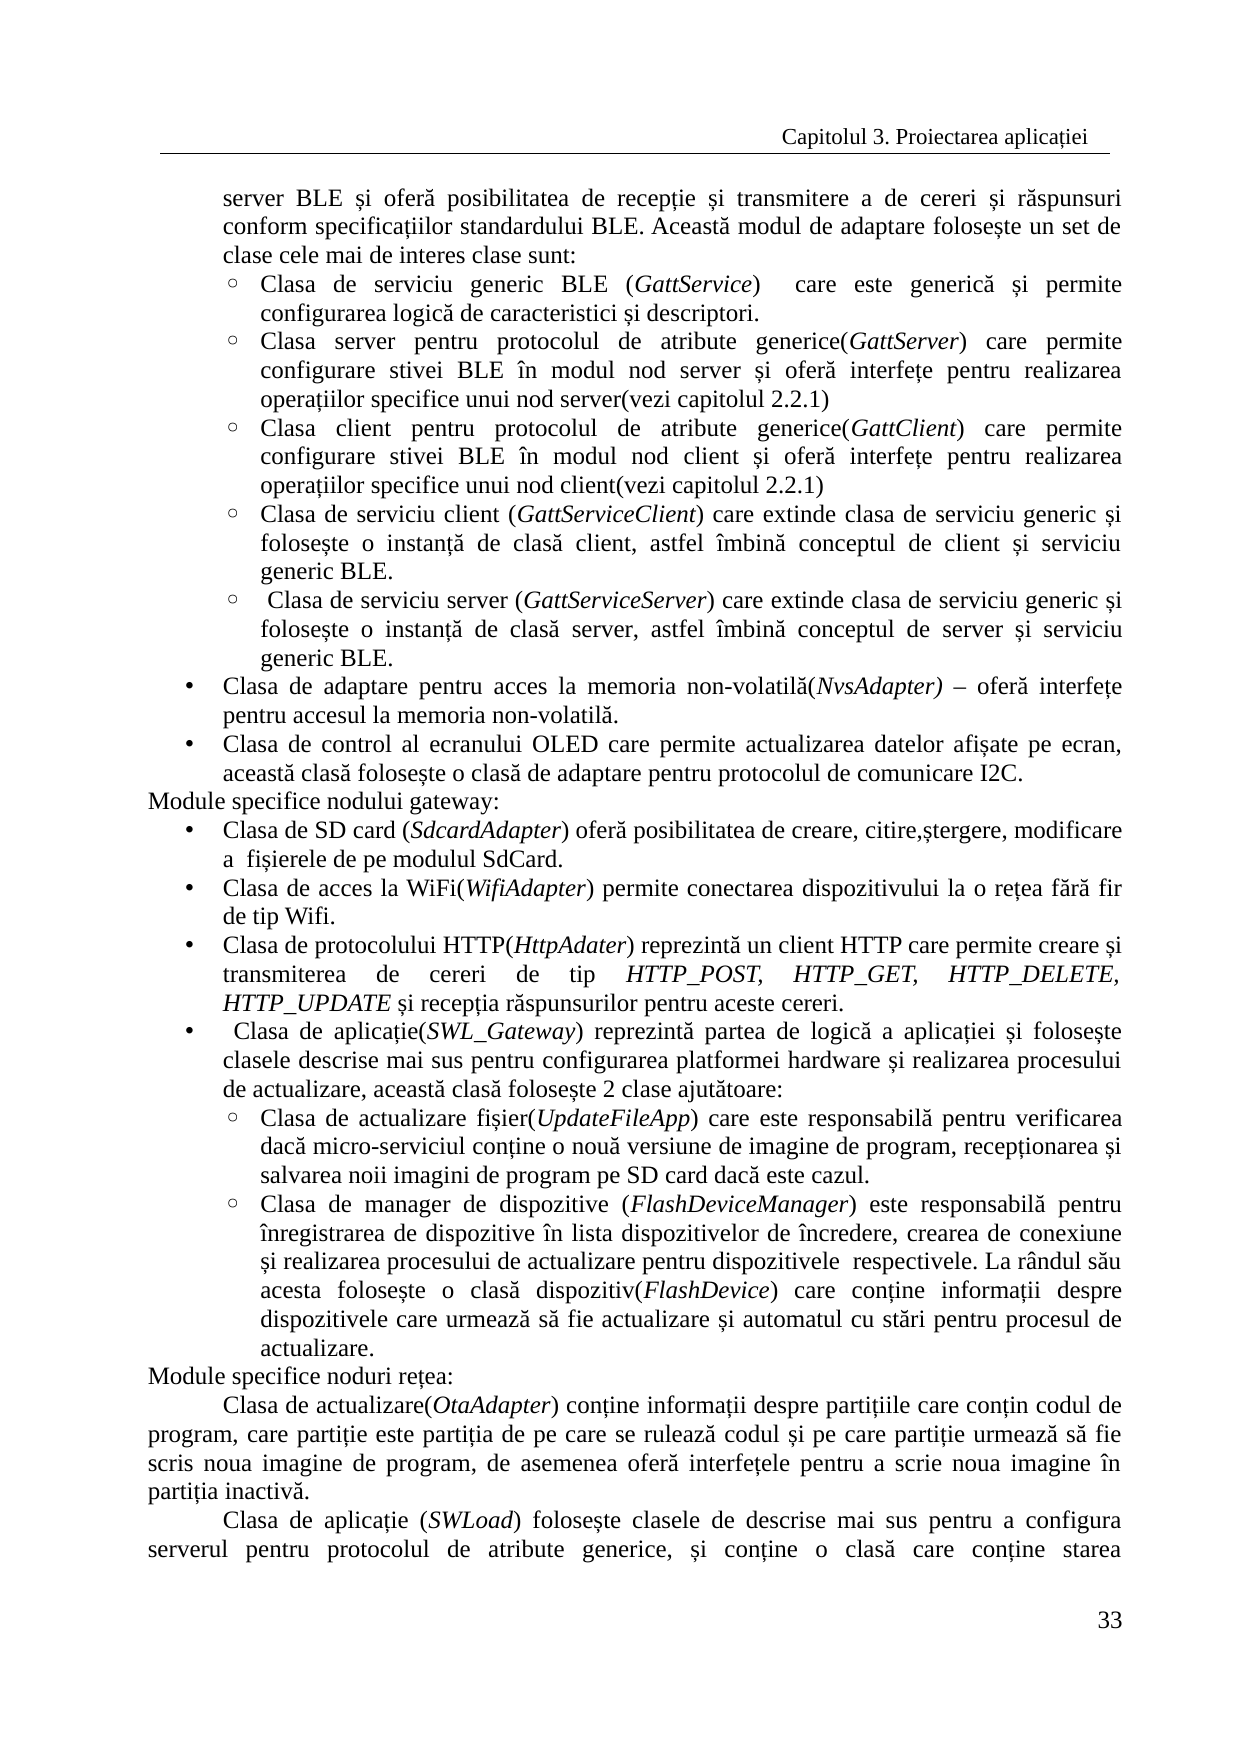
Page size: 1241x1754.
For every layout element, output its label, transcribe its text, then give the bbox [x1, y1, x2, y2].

list Clasa server pentru protocolul de atribute generice(GattServer) care permite configurare stivei BLE în modul nod server și oferă interfețe pentru realizarea operațiilor specifice unui nod server(vezi capitolul 2.2.1) [223, 326, 1122, 413]
list Clasa de serviciu server (GattServiceServer) care extinde clasa de serviciu generic și folosește o instanță de clasă server, astfel îmbină conceptul de server și serviciu generic BLE. [223, 585, 1122, 671]
text Module specifice noduri rețea: [148, 1361, 1122, 1390]
text Clasa de actualizare(OtaAdapter) conține informații despre partițiile care conțin codul de program, care partiție este partiția de pe care se rulează codul și pe care partiție urmează să fie scris noua imagine de program, de asemenea oferă interfețele pentru a scrie noua imagine în partiția inactivă. [148, 1390, 1122, 1505]
list Clasa de actualizare fișier(UpdateFileApp) care este responsabilă pentru verificarea dacă micro-serviciul conține o nouă versiune de imagine de program, recepționarea și salvarea noii imagini de program pe SD card dacă este cazul. [223, 1103, 1122, 1189]
text Clasa de aplicație (SWLoad) folosește clasele de descrise mai sus pentru a configura serverul pentru protocolul de atribute generice, și conține o clasă care conține starea [148, 1505, 1122, 1563]
list Clasa de SD card (SdcardAdapter) oferă posibilitatea de creare, citire,ștergere, modificare a fișierele de pe modulul SdCard. [185, 815, 1122, 873]
list Clasa client pentru protocolul de atribute generice(GattClient) care permite configurare stivei BLE în modul nod client și oferă interfețe pentru realizarea operațiilor specifice unui nod client(vezi capitolul 2.2.1) [223, 413, 1122, 499]
text Module specifice nodului gateway: [148, 786, 1122, 815]
list Clasa de adaptare pentru acces la memoria non-volatilă(NvsAdapter) – oferă interfețe pentru accesul la memoria non-volatilă. [185, 671, 1122, 729]
list Clasa de serviciu generic BLE (GattService) care este generică și permite configurarea logică de caracteristici și descriptori. [223, 269, 1122, 326]
list Clasa de aplicație(SWL_Gateway) reprezintă partea de logică a aplicației și folosește clasele descrise mai sus pentru configurarea platformei hardware și realizarea procesului de actualizare, această clasă folosește 2 clase ajutătoare: [185, 1016, 1122, 1103]
list Clasa de control al ecranului OLED care permite actualizarea datelor afișate pe ecran, această clasă folosește o clasă de adaptare pentru protocolul de comunicare I2C. [185, 729, 1122, 786]
list Clasa de manager de dispozitive (FlashDeviceManager) este responsabilă pentru înregistrarea de dispozitive în lista dispozitivelor de încredere, crearea de conexiune și realizarea procesului de actualizare pentru dispozitivele respectivele. La rândul său acesta folosește o clasă dispozitiv(FlashDevice) care conține informații despre dispozitivele care urmează să fie actualizare și automatul cu stări pentru procesul de actualizare. [223, 1189, 1122, 1361]
list server BLE și oferă posibilitatea de recepție și transmitere a de cereri și răspunsuri conform specificațiilor standardului BLE. Această modul de adaptare folosește un set de clase cele mai de interes clase sunt: [185, 183, 1122, 269]
list Clasa de acces la WiFi(WifiAdapter) permite conectarea dispozitivului la o rețea fără fir de tip Wifi. [185, 873, 1122, 930]
list Clasa de protocolului HTTP(HttpAdater) reprezintă un client HTTP care permite creare și transmiterea de cereri de tip HTTP_POST, HTTP_GET, HTTP_DELETE, HTTP_UPDATE și recepția răspunsurilor pentru aceste cereri. [185, 930, 1122, 1016]
list Clasa de serviciu client (GattServiceClient) care extinde clasa de serviciu generic și folosește o instanță de clasă client, astfel îmbină conceptul de client și serviciu generic BLE. [223, 499, 1122, 585]
